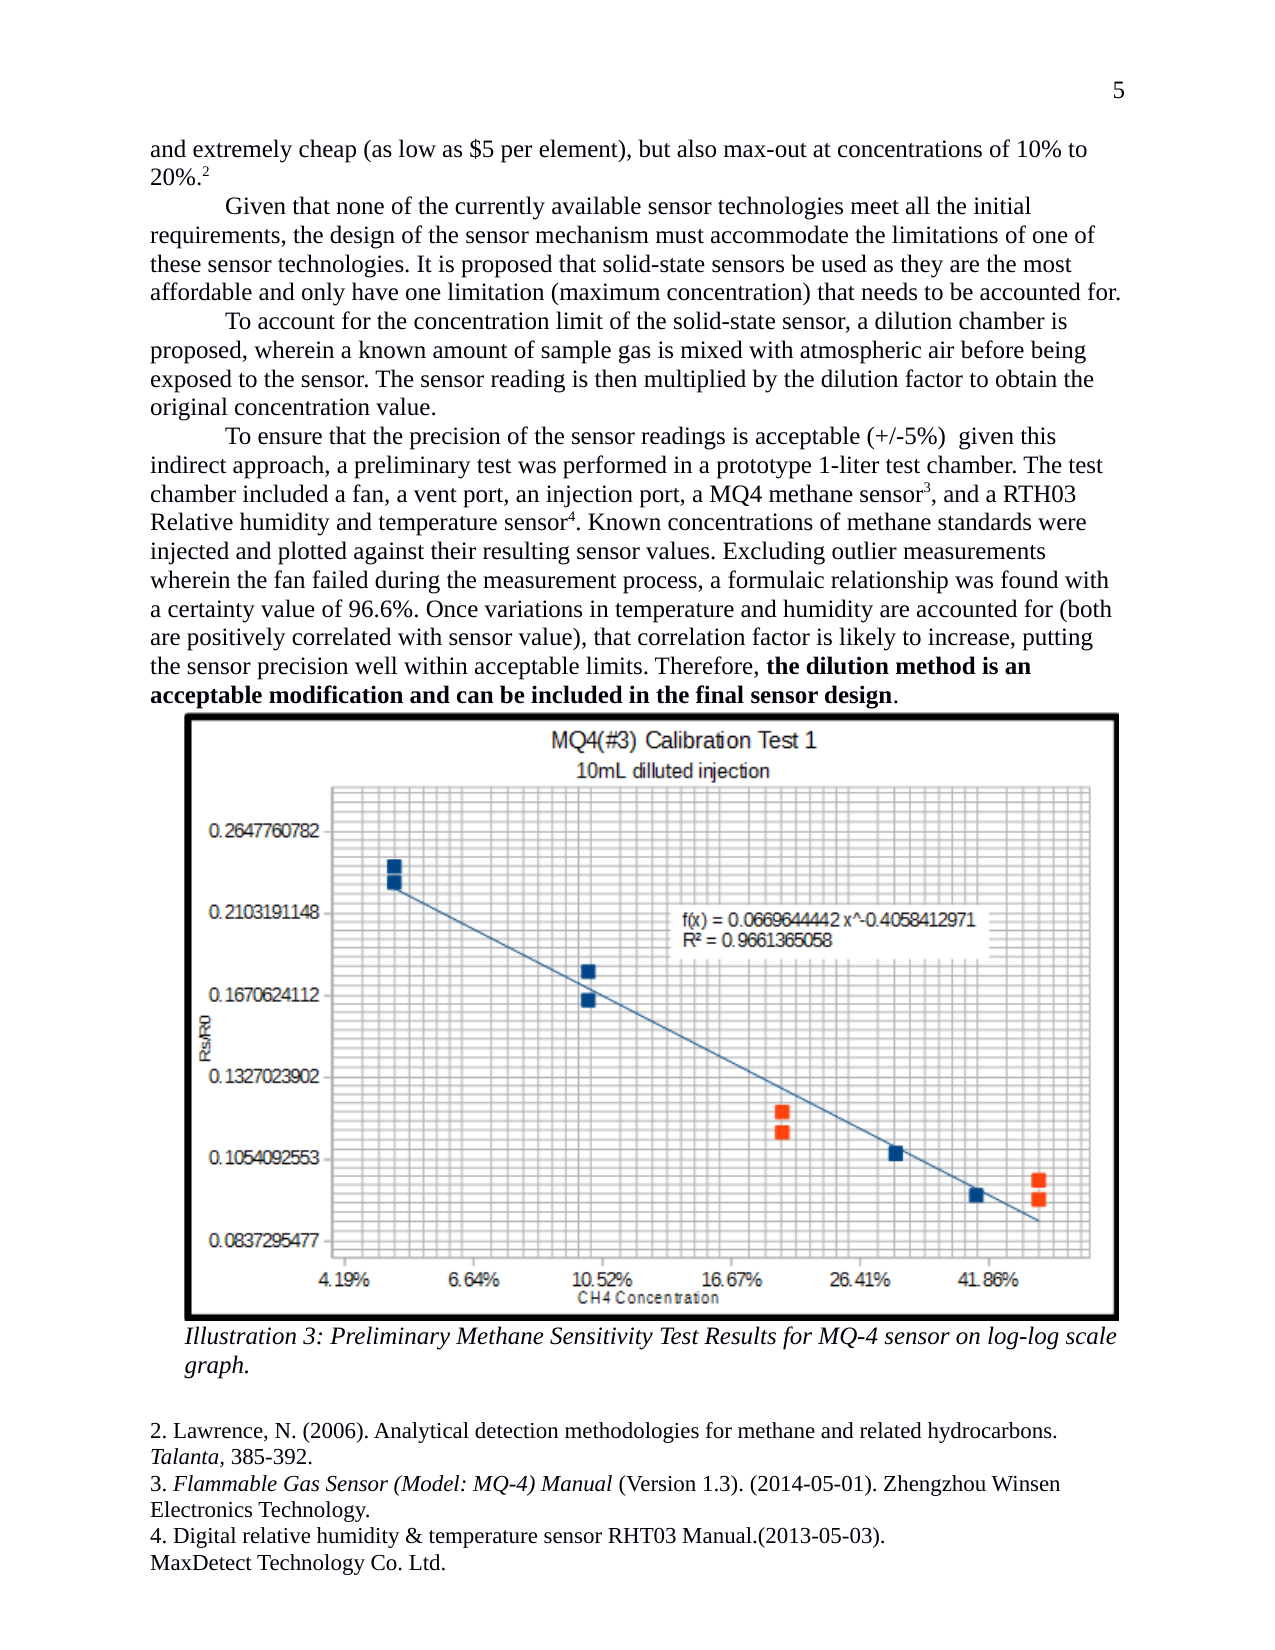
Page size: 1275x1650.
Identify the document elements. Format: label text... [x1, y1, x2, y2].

text and extremely cheap (as low as $5 per element), but also max-out at concentrations of 10% to 20%. [150, 134, 1125, 191]
text To account for the concentration limit of the solid-state sensor, a dilution chamber is proposed, wherein a known amount of sample gas is mixed with atmospheric air before being exposed to the sensor. The sensor reading is then multiplied by the dilution factor to obtain the original concentration value. [150, 306, 1125, 421]
text . Lawrence, N. (2006). Analytical detection methodologies for methane and related hydrocarbons. Talanta, 385-392. [150, 1417, 1125, 1469]
text Illustration 3: Preliminary Methane Sensitivity Test Results for MQ-4 sensor on log-log scale graph. [184, 1321, 1119, 1378]
text . Flammable Gas Sensor (Model: MQ-4) Manual (Version 1.3). (2014-05-01). Zhengzhou Winsen Electronics Technology. [150, 1469, 1125, 1522]
picture [184, 711, 1119, 1321]
text To ensure that the precision of the sensor readings is acceptable (+/-5%) given this indirect approach, a preliminary test was performed in a prototype 1-liter test chamber. The test chamber included a fan, a vent port, an injection port, a MQ4 methane sensor, and a RTH03 Relative humidity and temperature sensor. Known concentrations of methane standards were injected and plotted against their resulting sensor values. Excluding outlier measurements wherein the fan failed during the measurement process, a formulaic relationship was found with a certainty value of 96.6%. Once variations in temperature and humidity are accounted for (both are positively correlated with sensor value), that correlation factor is likely to increase, putting the sensor precision well within acceptable limits. Therefore, the dilution method is an acceptable modification and can be included in the final sensor design. [150, 421, 1125, 709]
text . Digital relative humidity & temperature sensor RHT03 Manual.(2013-05-03). [150, 1522, 1125, 1549]
text Given that none of the currently available sensor technologies meet all the initial requirements, the design of the sensor mechanism must accommodate the limitations of one of these sensor technologies. It is proposed that solid-state sensors be used as they are the most affordable and only have one limitation (maximum concentration) that needs to be accounted for. [150, 191, 1125, 306]
text MaxDetect Technology Co. Ltd. [150, 1549, 1125, 1575]
